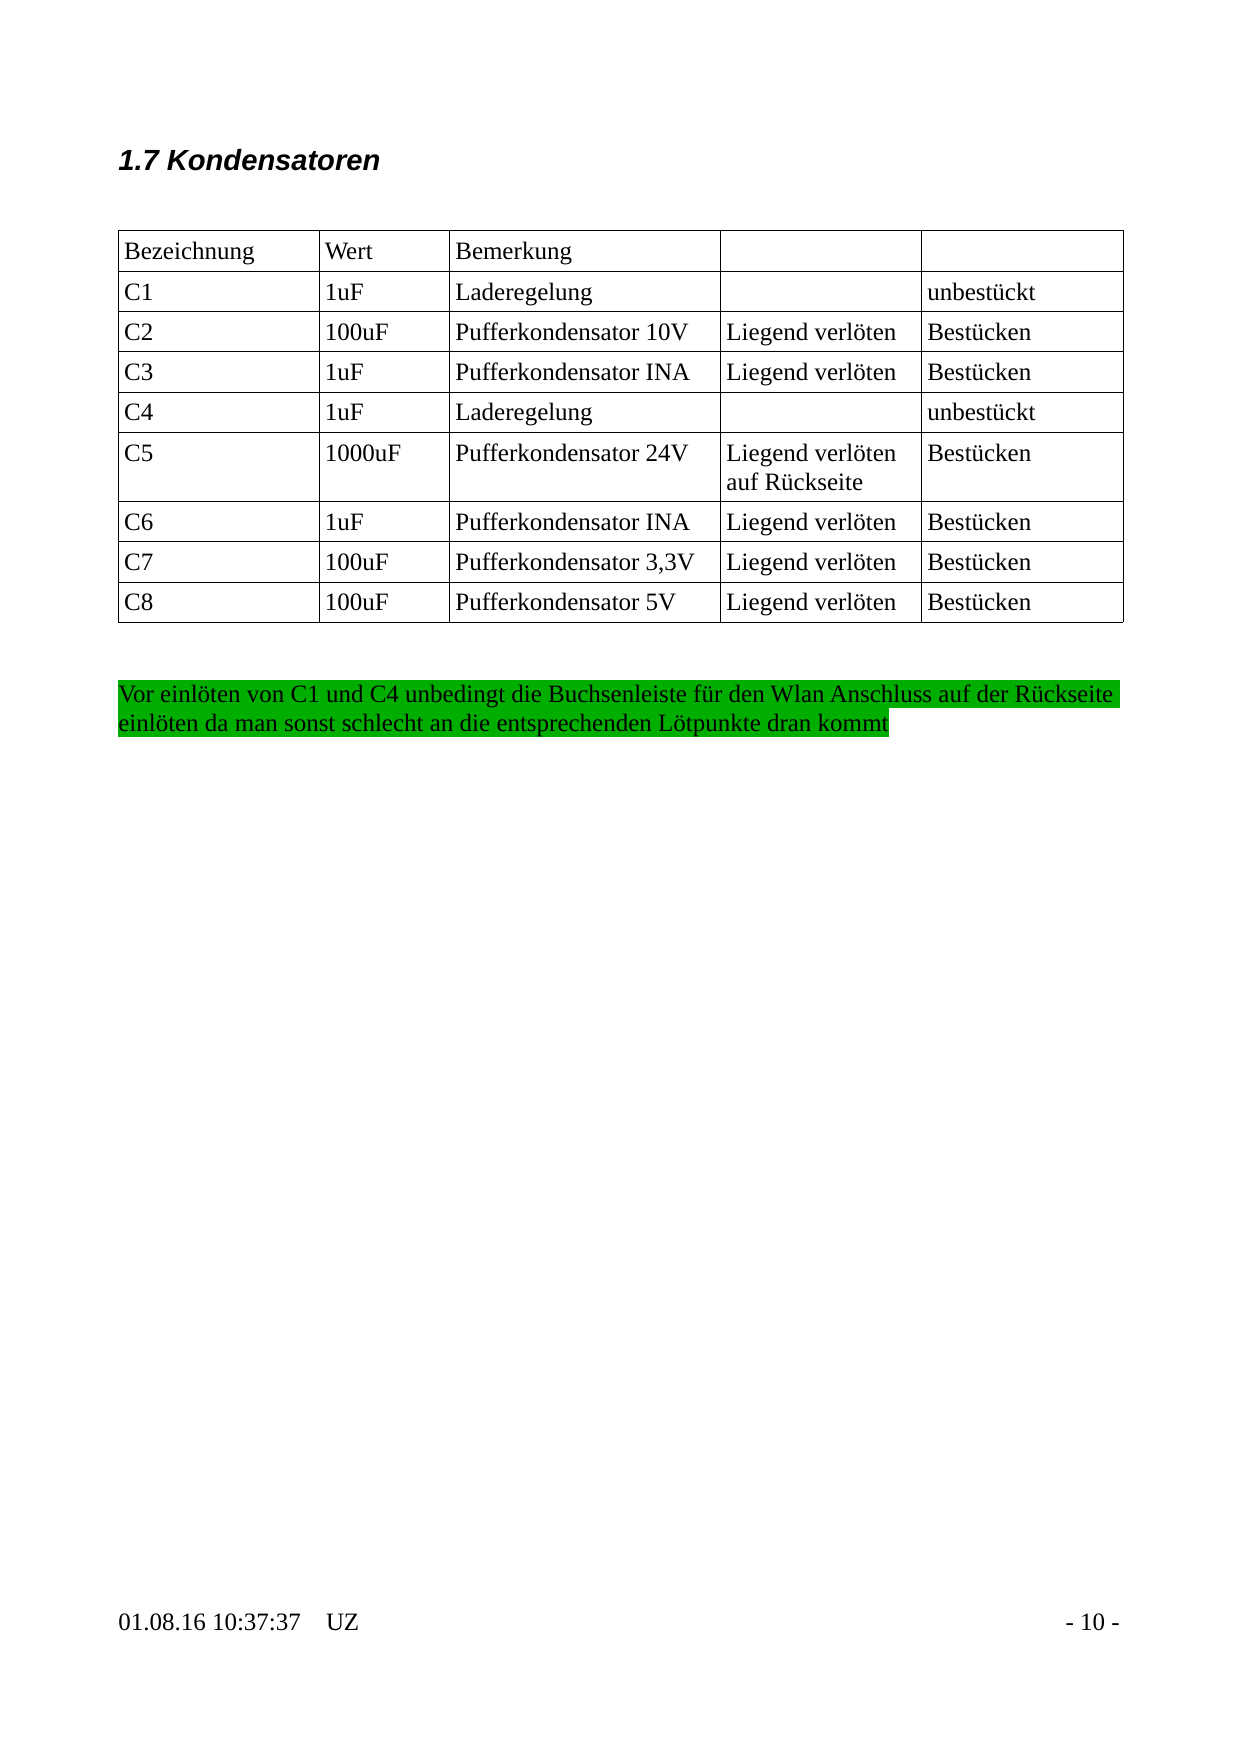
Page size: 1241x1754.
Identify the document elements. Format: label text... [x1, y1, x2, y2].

table_cell 1uF [320, 502, 449, 541]
table_header [721, 231, 921, 271]
table_cell unbestückt [922, 272, 1123, 311]
table_cell Bestücken [922, 542, 1123, 582]
text Vor einlöten von C1 und C4 unbedingt die Buchsenleiste für den Wlan Anschluss auf der Rückseite einlöten da man sonst schlecht an die entsprechenden Lötpunkte dran kommt [118, 679, 1122, 737]
table_header Wert [320, 231, 449, 271]
table_cell 1uF [320, 272, 449, 311]
table_cell Laderegelung [450, 393, 720, 432]
table_cell C5 [119, 433, 319, 501]
table_cell 1000uF [320, 433, 449, 501]
table_cell Bestücken [922, 433, 1123, 501]
table_cell Bestücken [922, 312, 1123, 351]
table_header Bezeichnung [119, 231, 319, 271]
table_cell C3 [119, 352, 319, 392]
table_cell Bestücken [922, 352, 1123, 392]
table_cell [721, 393, 921, 432]
table_cell 100uF [320, 312, 449, 351]
table_cell Liegend verlöten [721, 542, 921, 582]
table_cell Liegend verlöten [721, 583, 921, 622]
table_cell Pufferkondensator 24V [450, 433, 720, 501]
table_cell C7 [119, 542, 319, 582]
table_cell 100uF [320, 583, 449, 622]
table_cell 1uF [320, 352, 449, 392]
table_cell Laderegelung [450, 272, 720, 311]
table_cell [721, 272, 921, 311]
table_cell 100uF [320, 542, 449, 582]
table_cell Pufferkondensator INA [450, 352, 720, 392]
table_cell C4 [119, 393, 319, 432]
table_cell unbestückt [922, 393, 1123, 432]
table_cell Pufferkondensator 3,3V [450, 542, 720, 582]
table_cell C8 [119, 583, 319, 622]
table_cell 1uF [320, 393, 449, 432]
table_cell Liegend verlöten [721, 502, 921, 541]
table_cell Bestücken [922, 583, 1123, 622]
table_cell Pufferkondensator 5V [450, 583, 720, 622]
table_cell Bestücken [922, 502, 1123, 541]
table_cell C6 [119, 502, 319, 541]
table_cell Liegend verlöten [721, 312, 921, 351]
table_header Bemerkung [450, 231, 720, 271]
table_cell C1 [119, 272, 319, 311]
table_cell C2 [119, 312, 319, 351]
table_cell Pufferkondensator 10V [450, 312, 720, 351]
table_cell Pufferkondensator INA [450, 502, 720, 541]
table_cell Liegend verlöten [721, 352, 921, 392]
table_cell Liegend verlöten auf Rückseite [721, 433, 921, 501]
subtitle 1.7 Kondensatoren [118, 143, 1122, 177]
table_header [922, 231, 1123, 271]
